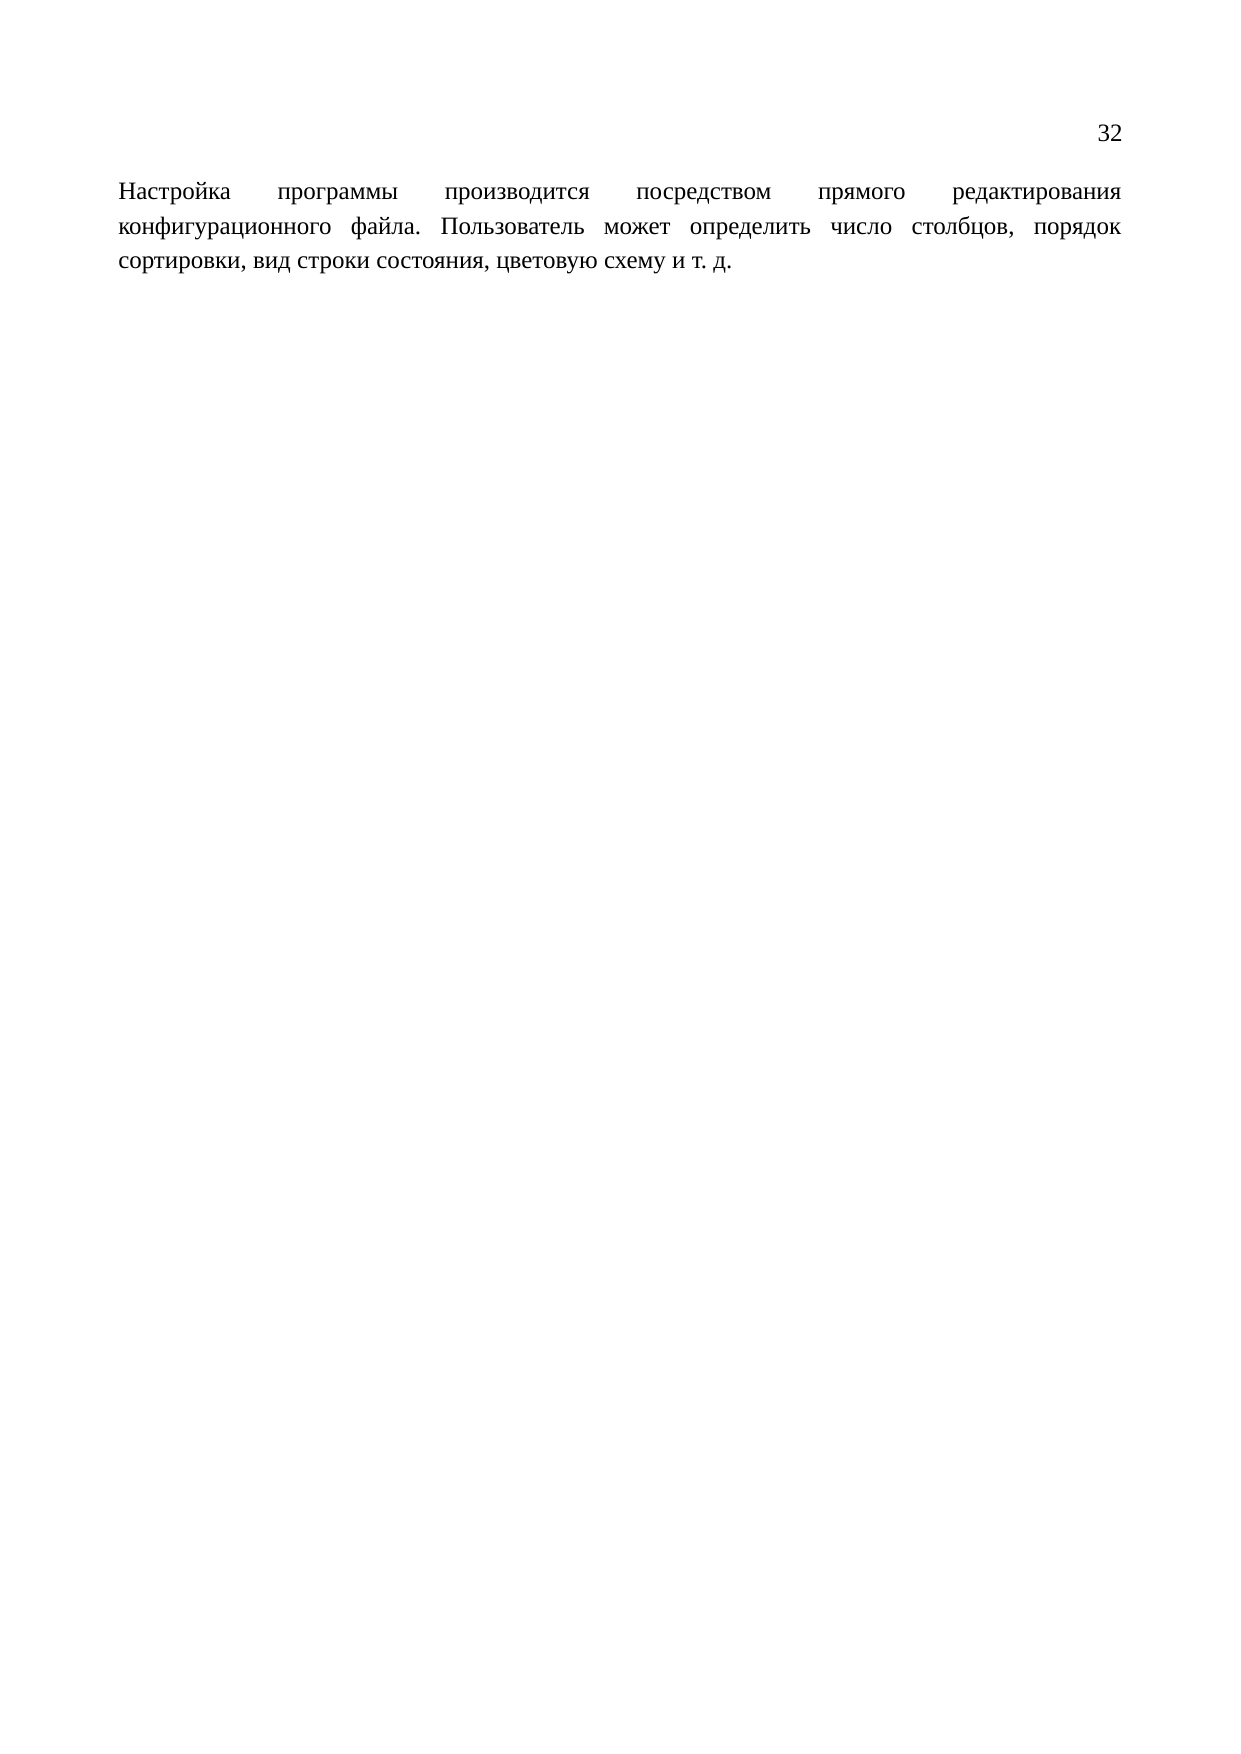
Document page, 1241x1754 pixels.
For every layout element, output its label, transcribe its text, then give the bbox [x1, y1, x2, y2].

text Настройка программы производится посредством прямого редактирования конфигурационного файла. Пользователь может определить число столбцов, порядок сортировки, вид строки состояния, цветовую схему и т. д. [118, 176, 1122, 274]
